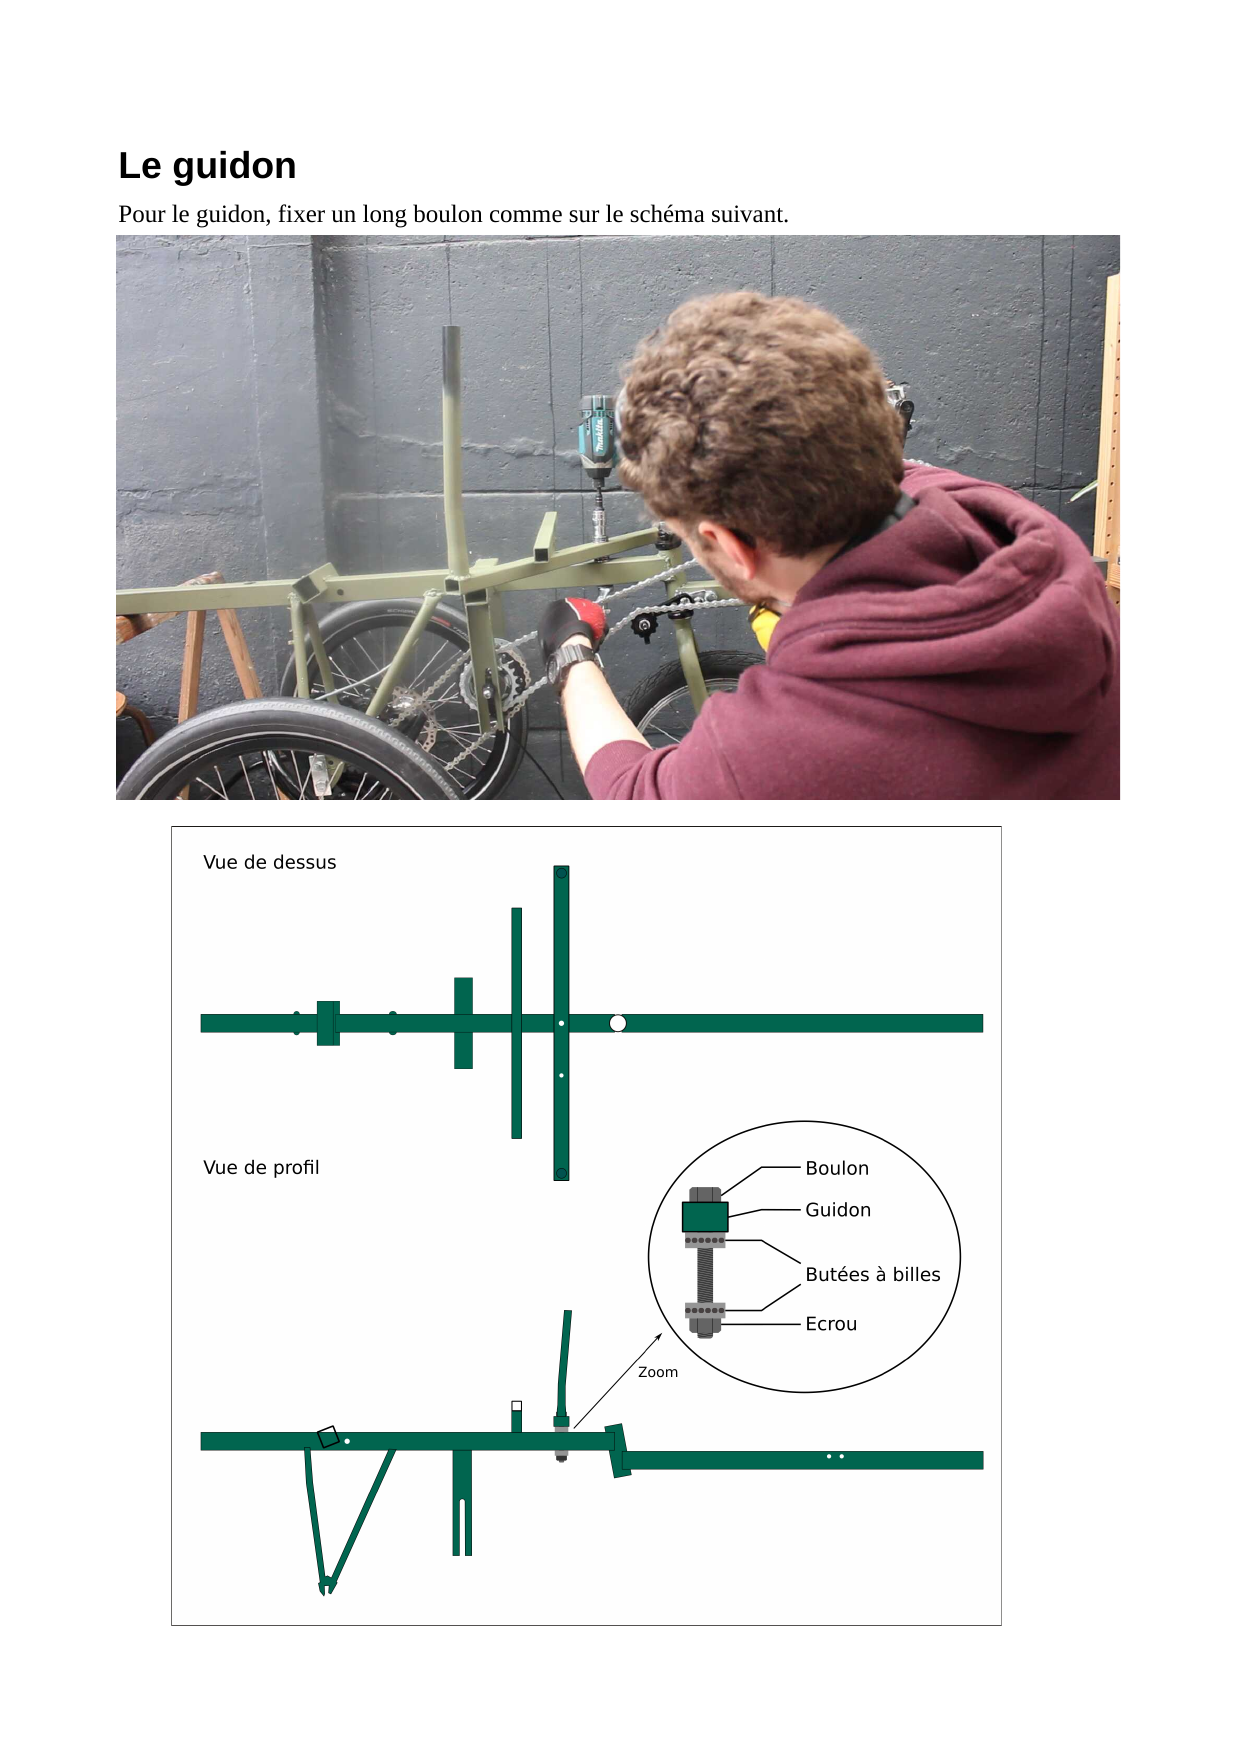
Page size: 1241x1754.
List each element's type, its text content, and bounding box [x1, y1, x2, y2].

picture [116, 235, 1121, 800]
subtitle Le guidon [118, 143, 1122, 186]
text Pour le guidon, fixer un long boulon comme sur le schéma suivant. [118, 199, 1122, 227]
picture [171, 826, 1002, 1626]
